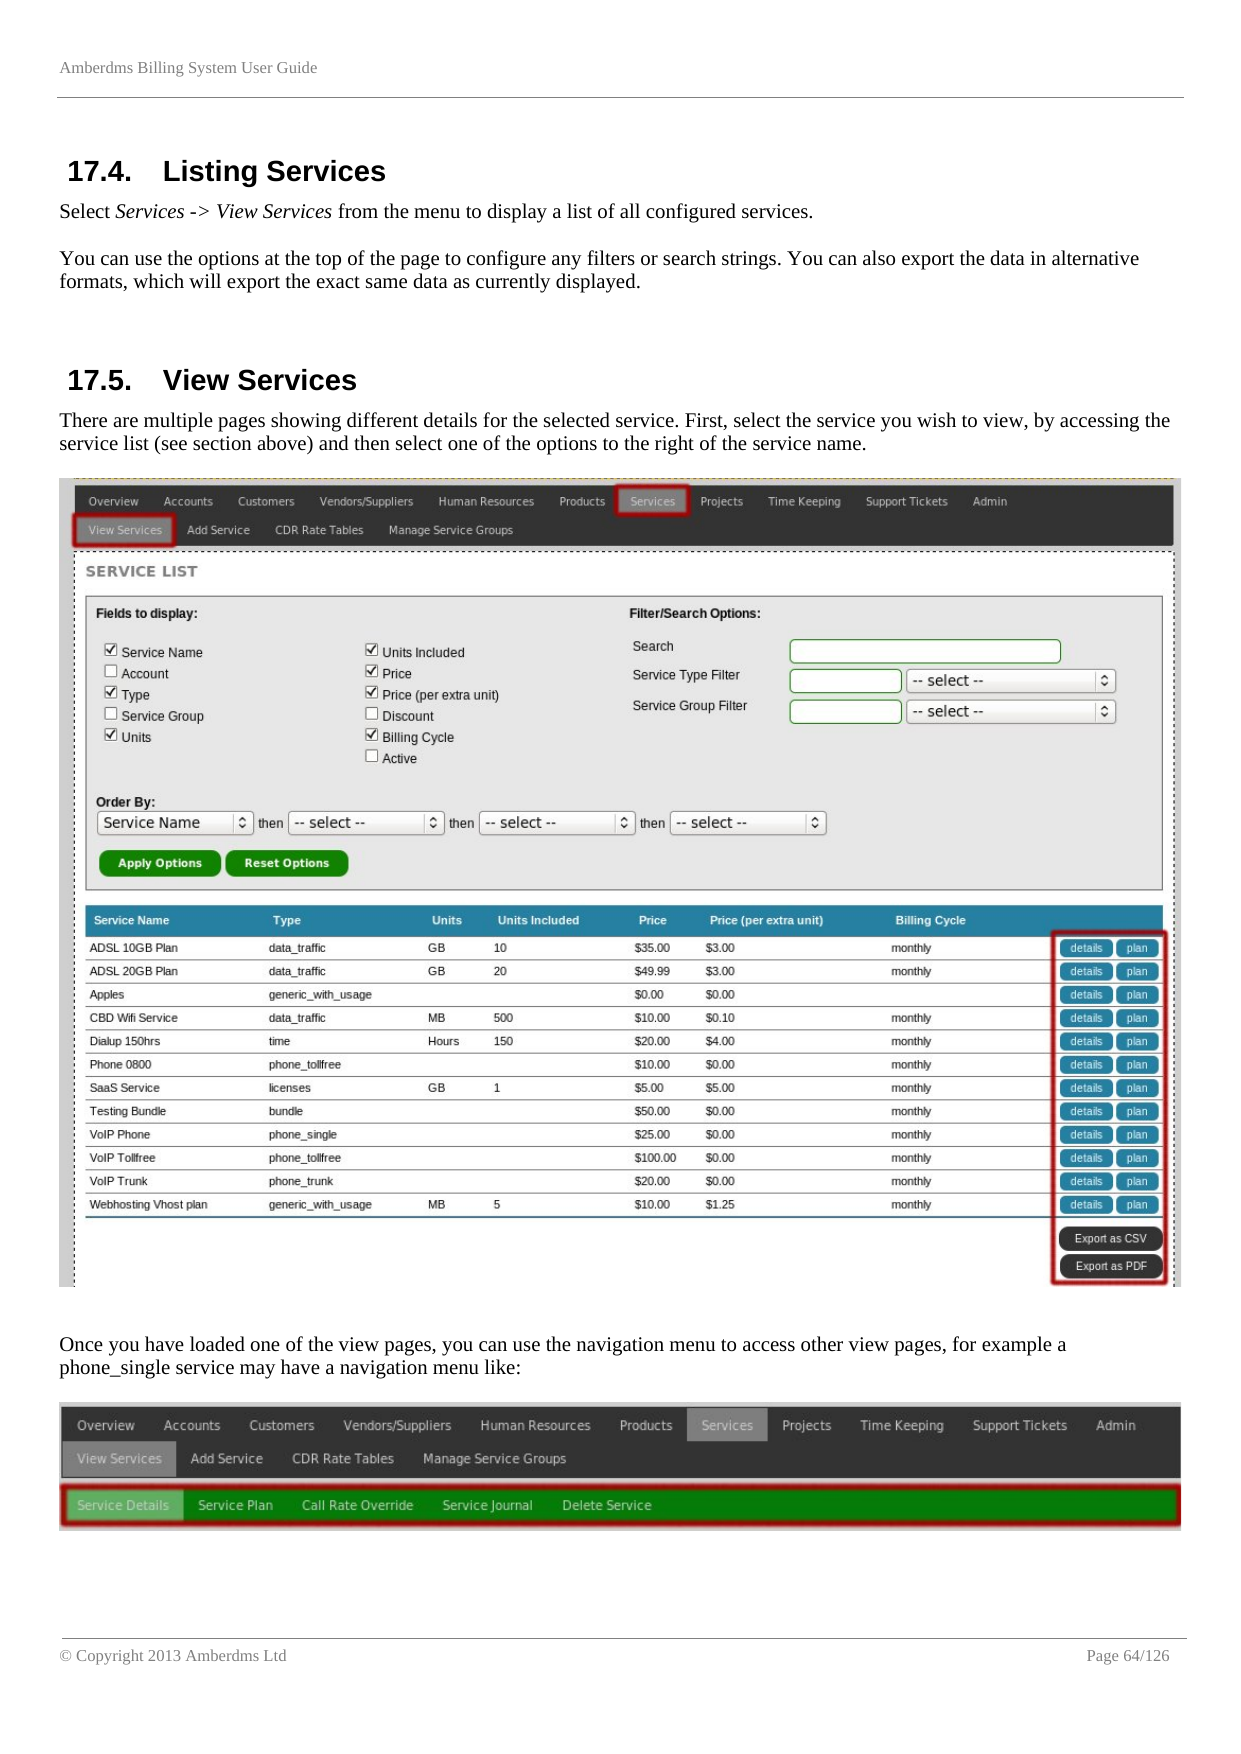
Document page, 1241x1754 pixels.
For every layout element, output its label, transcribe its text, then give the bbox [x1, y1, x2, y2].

text Select Services -> View Services from the menu to display a list of all configured services. [59, 200, 1181, 223]
text You can use the options at the top of the page to configure any filters or search strings. You can also export the data in alternative formats, which will export the exact same data as currently displayed. [59, 246, 1181, 293]
text Once you have loaded one of the view pages, you can use the navigation menu to access other view pages, for example a phone_single service may have a navigation menu like: [59, 1333, 1181, 1379]
subtitle View Services [59, 364, 1181, 397]
picture [59, 1402, 1182, 1531]
picture [59, 478, 1182, 1287]
text There are multiple pages showing different details for the selected service. First, select the service you wish to view, by accessing the service list (see section above) and then select one of the options to the right of the service name. [59, 409, 1181, 455]
subtitle Listing Services [59, 155, 1181, 188]
